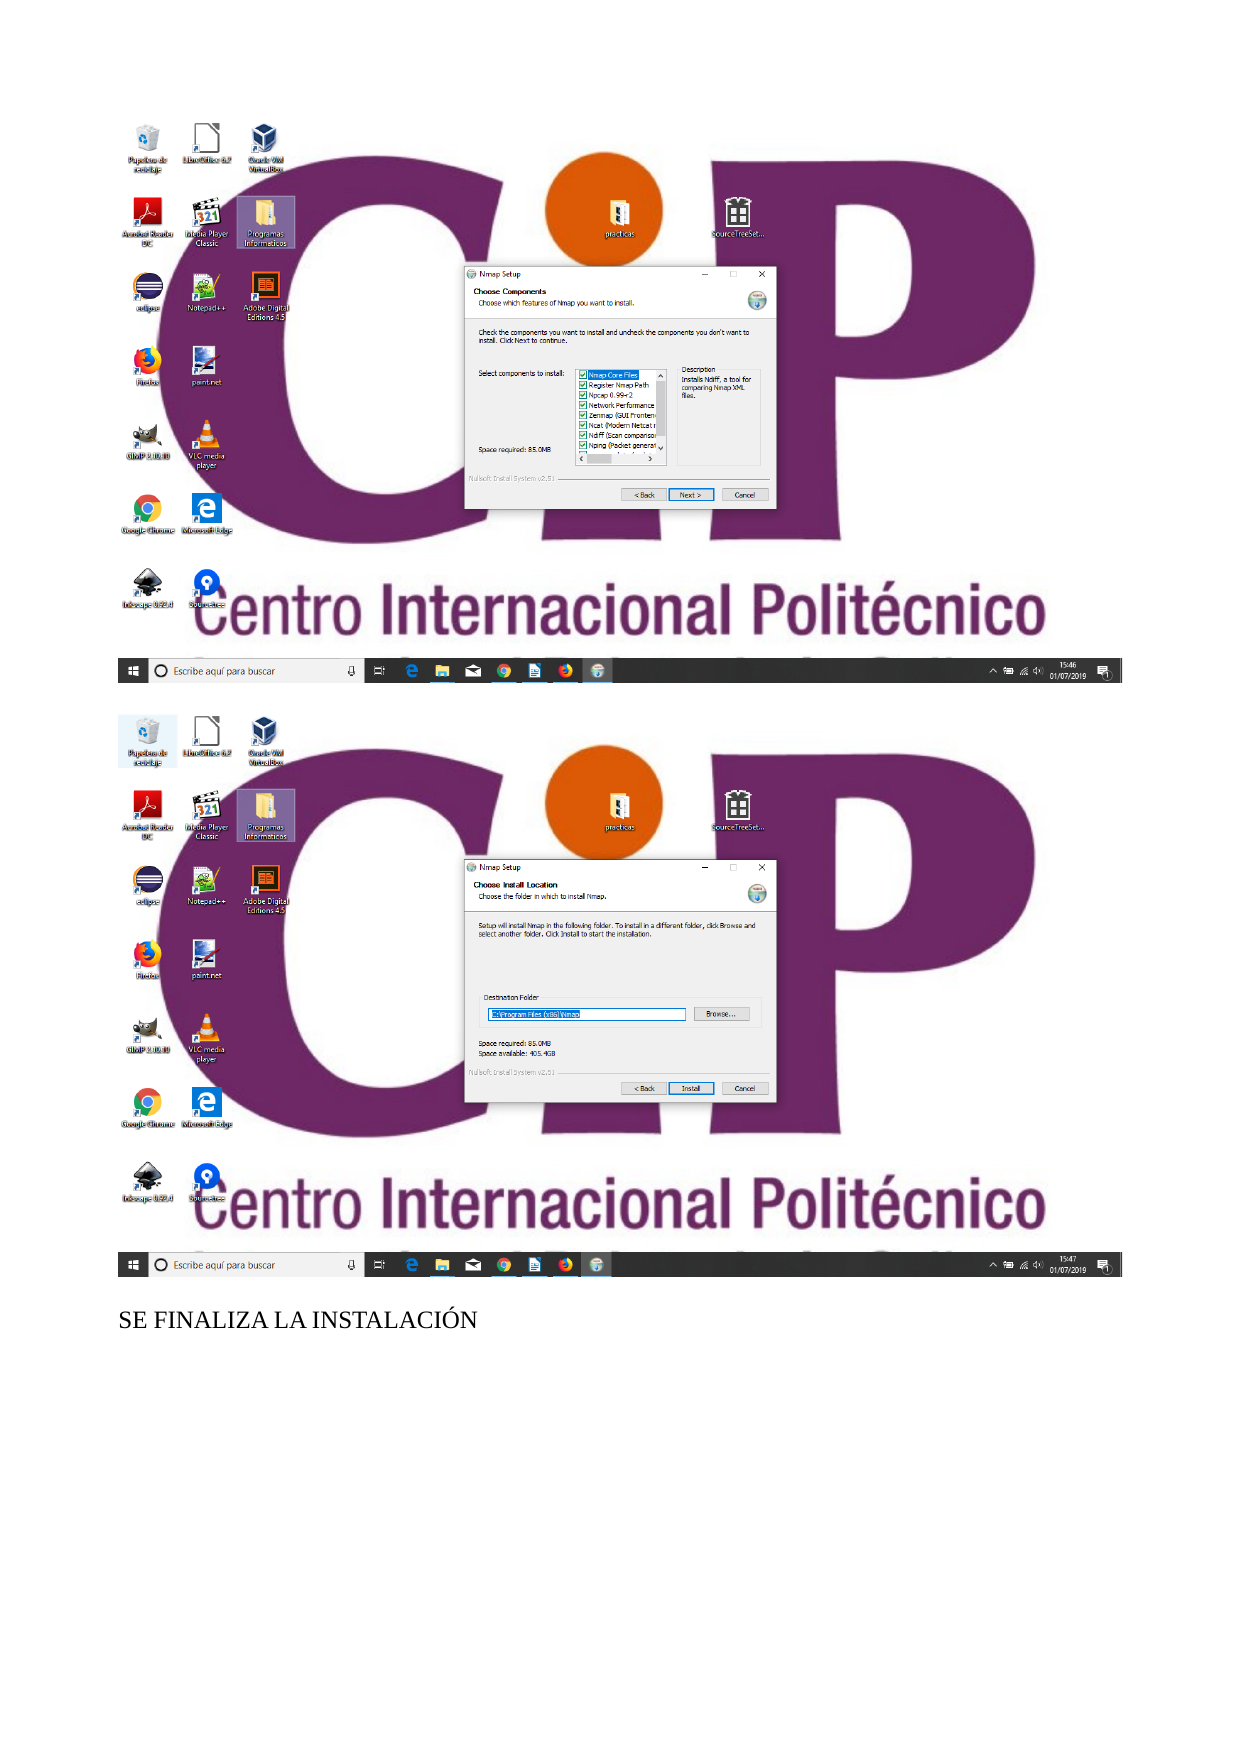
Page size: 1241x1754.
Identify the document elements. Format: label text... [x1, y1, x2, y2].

picture [118, 711, 1123, 1277]
text SE FINALIZA LA INSTALACIÓN [118, 1305, 1122, 1334]
picture [118, 118, 1123, 683]
